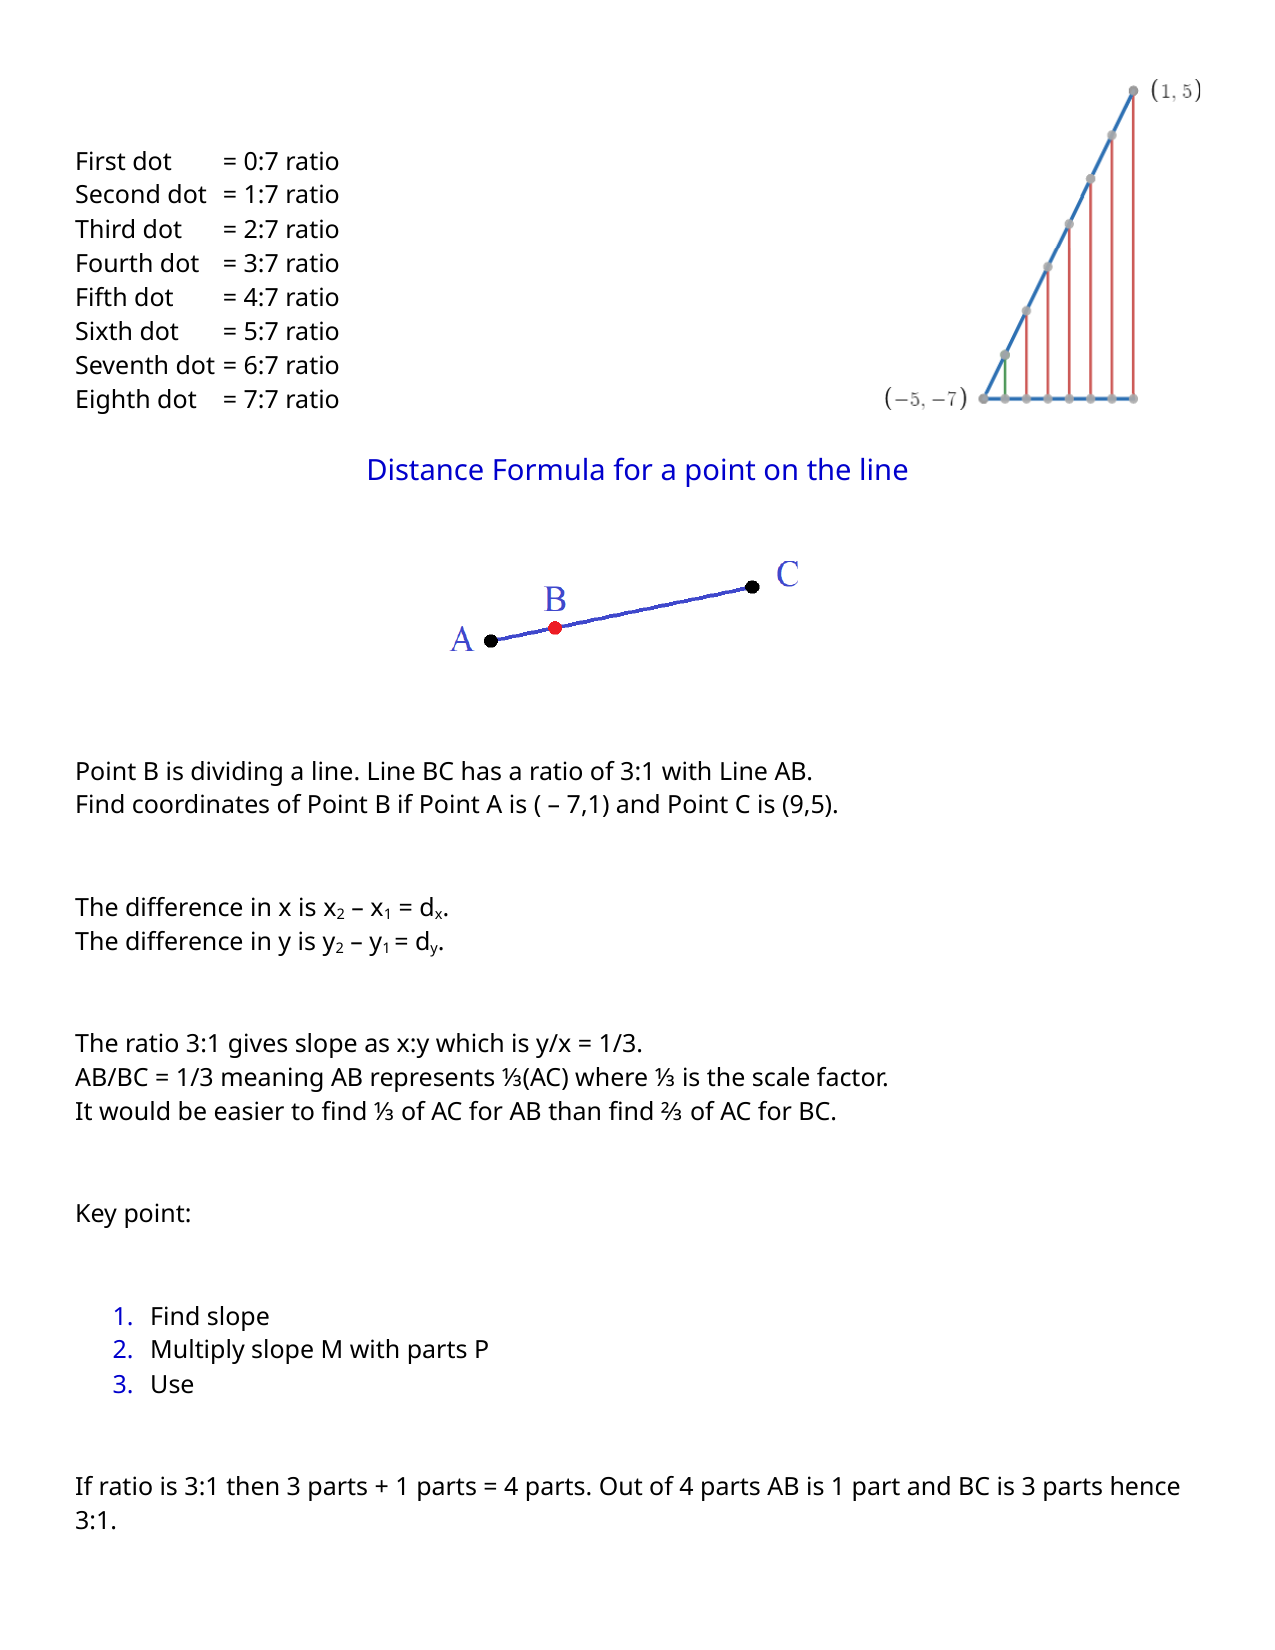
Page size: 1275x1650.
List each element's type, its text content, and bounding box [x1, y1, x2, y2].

text Distance Formula for a point on the line [75, 450, 1200, 489]
text Eighth dot = 7:7 ratio [75, 382, 1200, 416]
list Use [112, 1366, 1200, 1400]
text Third dot = 2:7 ratio [75, 211, 885, 245]
text The ratio 3:1 gives slope as x:y which is y/x = 1/3. [75, 1026, 1200, 1060]
text Sixth dot = 5:7 ratio [75, 313, 885, 347]
text Find coordinates of Point B if Point A is ( – 7,1) and Point C is (9,5). [75, 787, 1200, 821]
text First dot = 0:7 ratio [75, 143, 885, 177]
picture [449, 561, 798, 651]
text Seventh dot = 6:7 ratio [75, 347, 885, 382]
text AB/BC = 1/3 meaning AB represents ⅓(AC) where ⅓ is the scale factor. [75, 1060, 1200, 1094]
list Find slope [112, 1298, 1200, 1332]
picture [885, 79, 1200, 410]
text Fourth dot = 3:7 ratio [75, 245, 885, 279]
list Multiply slope M with parts P [112, 1332, 1200, 1366]
text Second dot = 1:7 ratio [75, 177, 885, 211]
text If ratio is 3:1 then 3 parts + 1 parts = 4 parts. Out of 4 parts AB is 1 part and BC is 3 parts hence 3:1. [75, 1468, 1200, 1537]
text Point B is dividing a line. Line BC has a ratio of 3:1 with Line AB. [75, 753, 1200, 787]
text It would be easier to find ⅓ of AC for AB than find ⅔ of AC for BC. [75, 1094, 1200, 1128]
text The difference in y is y2 – y1 = dy. [75, 923, 1200, 957]
text Fifth dot = 4:7 ratio [75, 279, 885, 313]
text The difference in x is x2 – x1 = dx. [75, 889, 1200, 923]
text Key point: [75, 1196, 1200, 1230]
